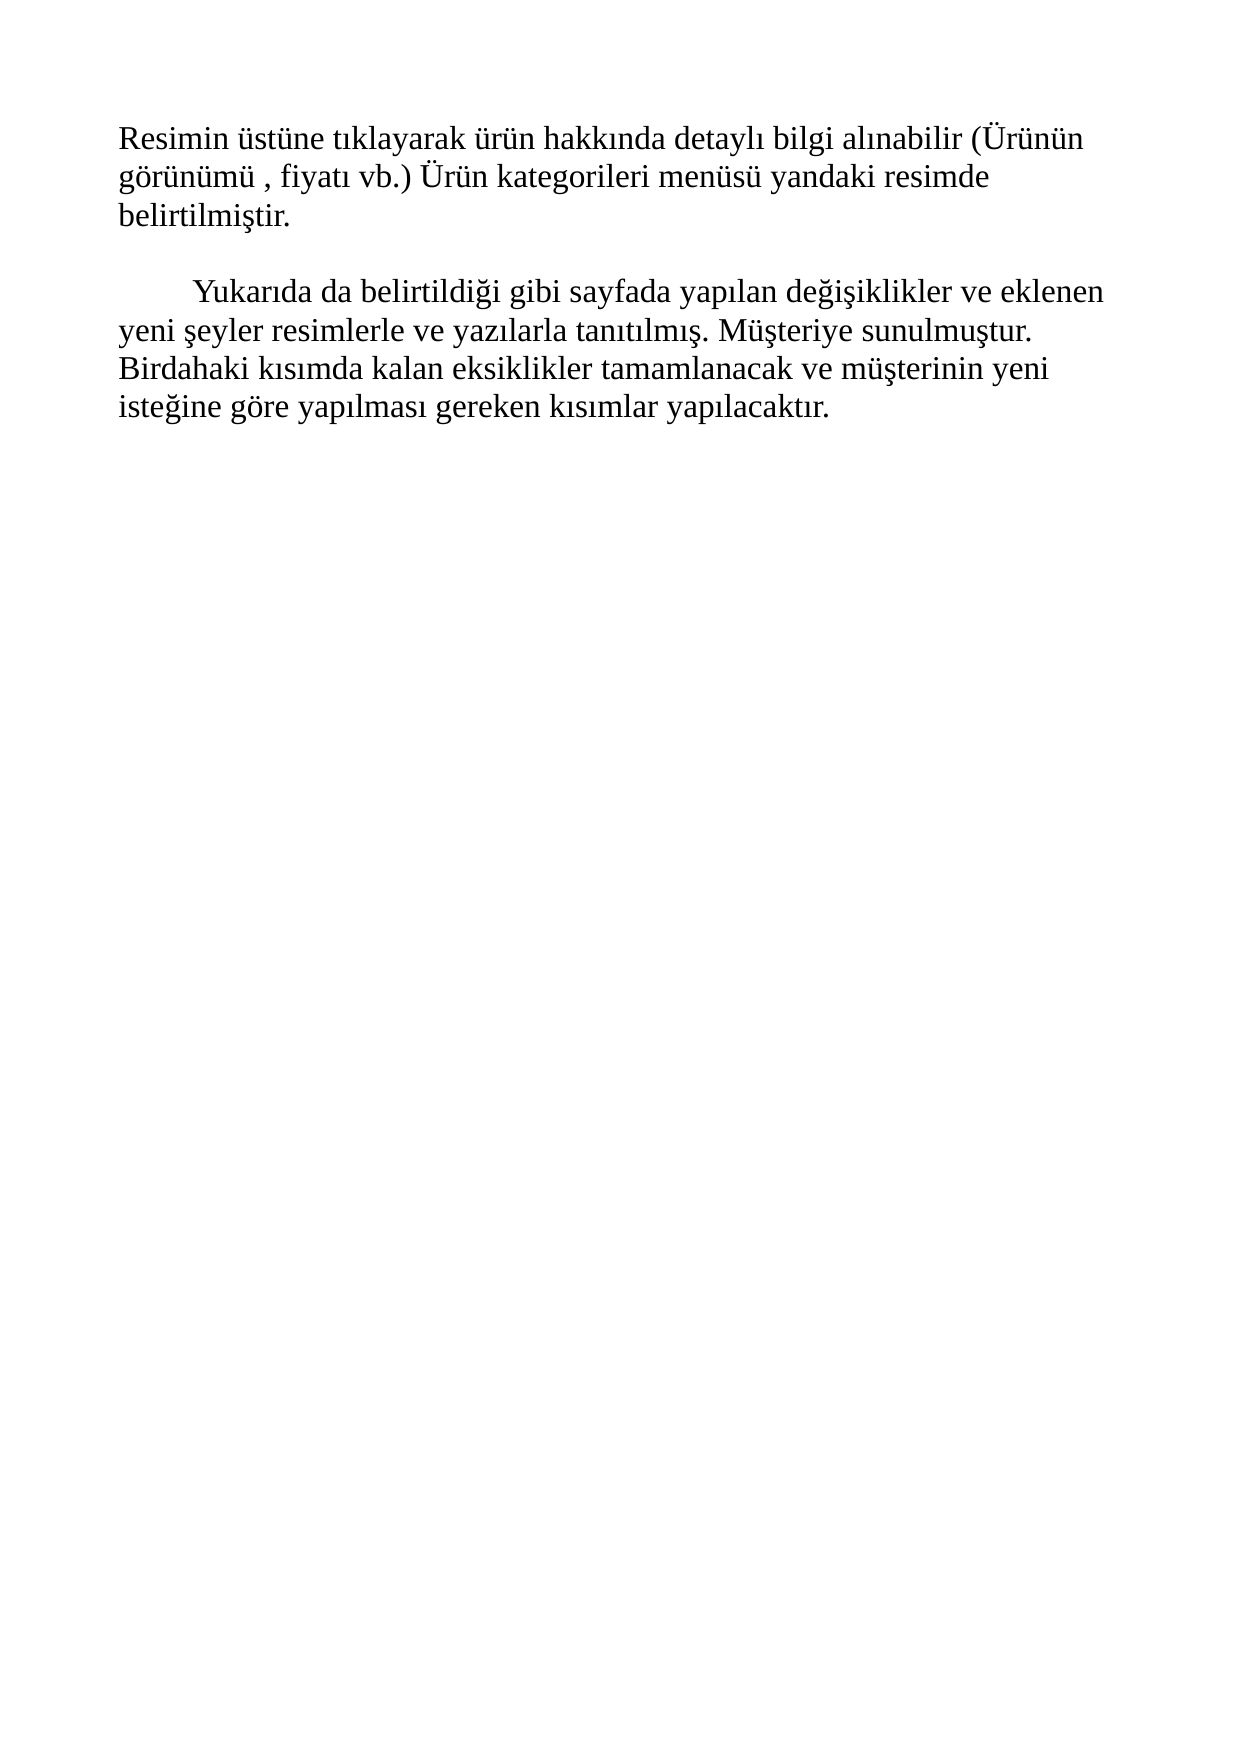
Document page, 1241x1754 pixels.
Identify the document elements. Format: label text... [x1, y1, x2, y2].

text Yukarıda da belirtildiği gibi sayfada yapılan değişiklikler ve eklenen yeni şeyler resimlerle ve yazılarla tanıtılmış. Müşteriye sunulmuştur. Birdahaki kısımda kalan eksiklikler tamamlanacak ve müşterinin yeni isteğine göre yapılması gereken kısımlar yapılacaktır. [118, 271, 1122, 425]
text Resimin üstüne tıklayarak ürün hakkında detaylı bilgi alınabilir (Ürünün görünümü , fiyatı vb.) Ürün kategorileri menüsü yandaki resimde belirtilmiştir. [118, 118, 1122, 233]
